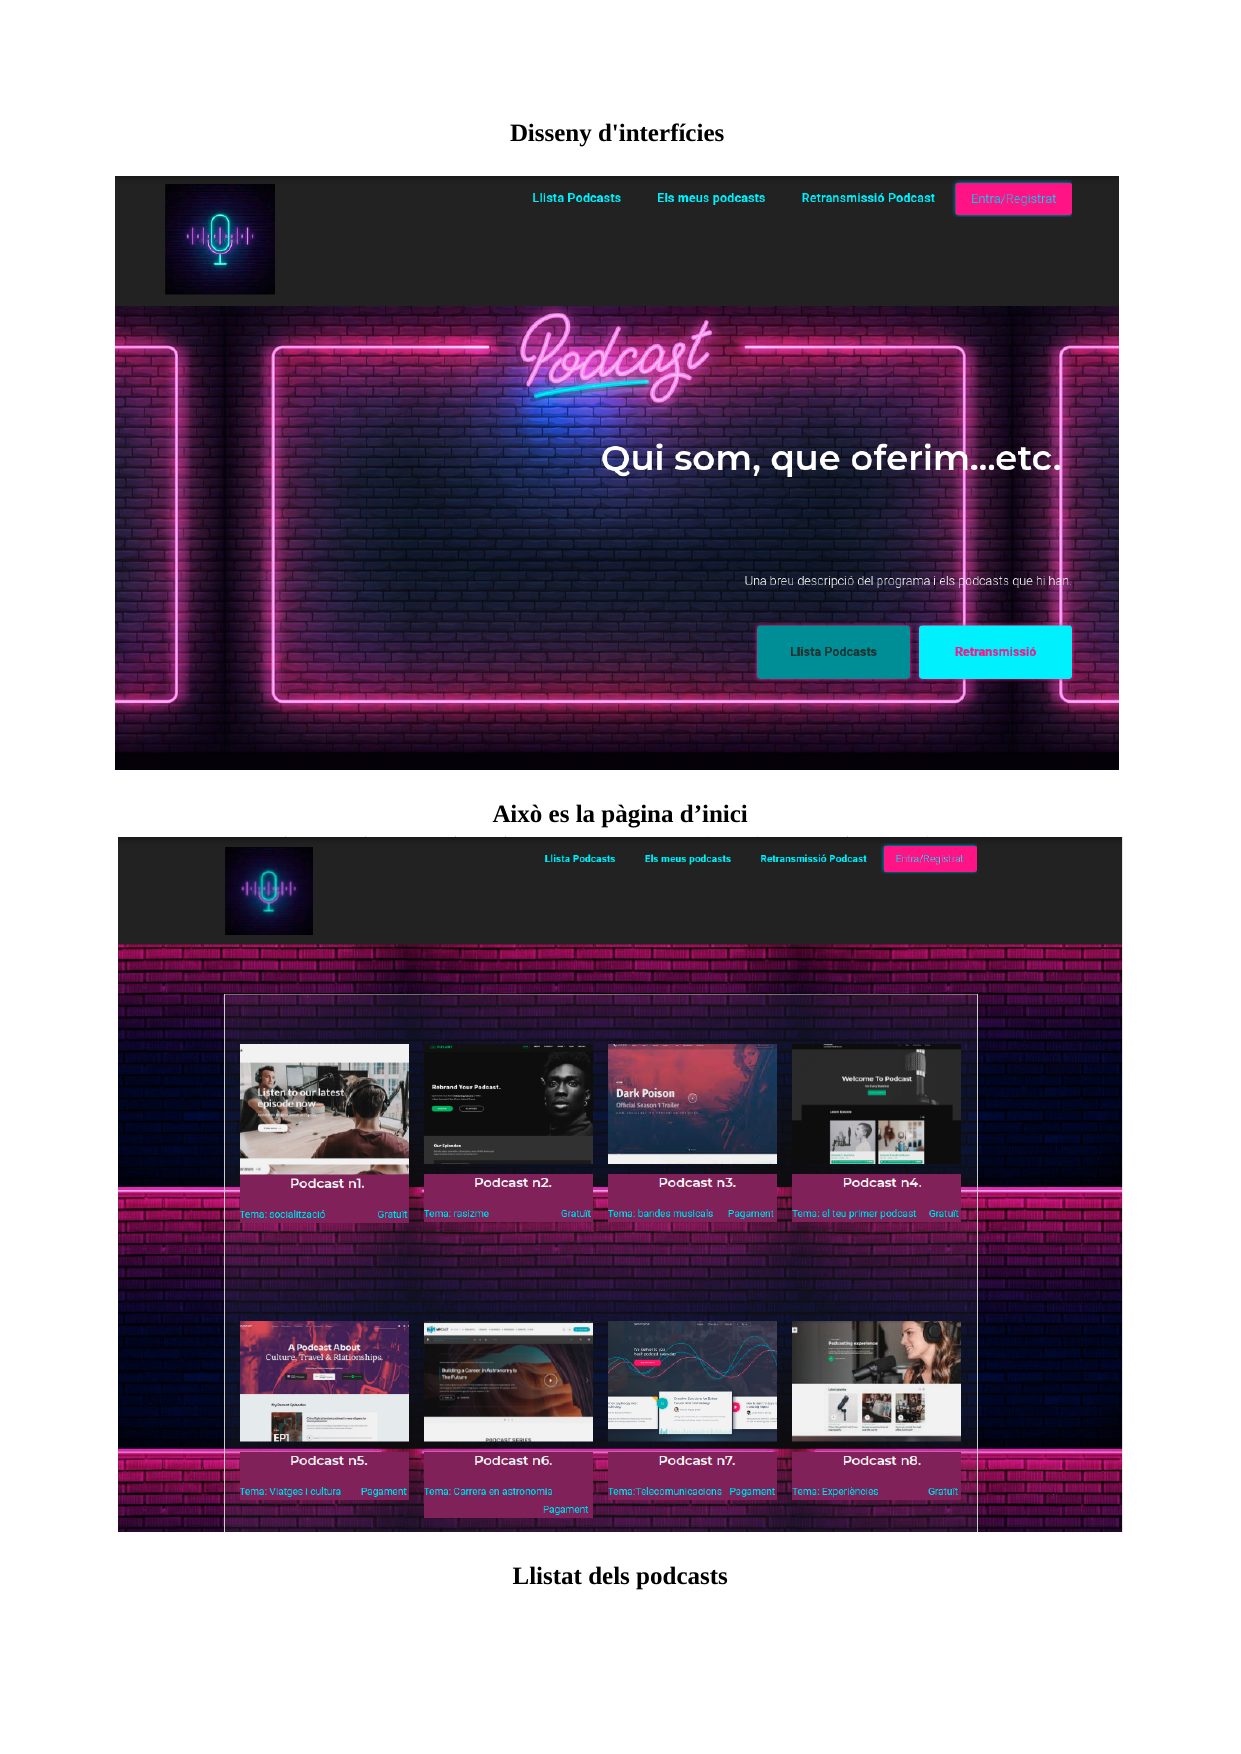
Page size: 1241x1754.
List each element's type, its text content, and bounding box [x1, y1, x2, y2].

picture [115, 176, 1119, 770]
text Llistat dels podcasts [118, 1561, 1122, 1589]
text Això es la pàgina d’inici [118, 799, 1122, 827]
text Disseny d'interfícies [118, 118, 1122, 147]
picture [118, 836, 1123, 1532]
